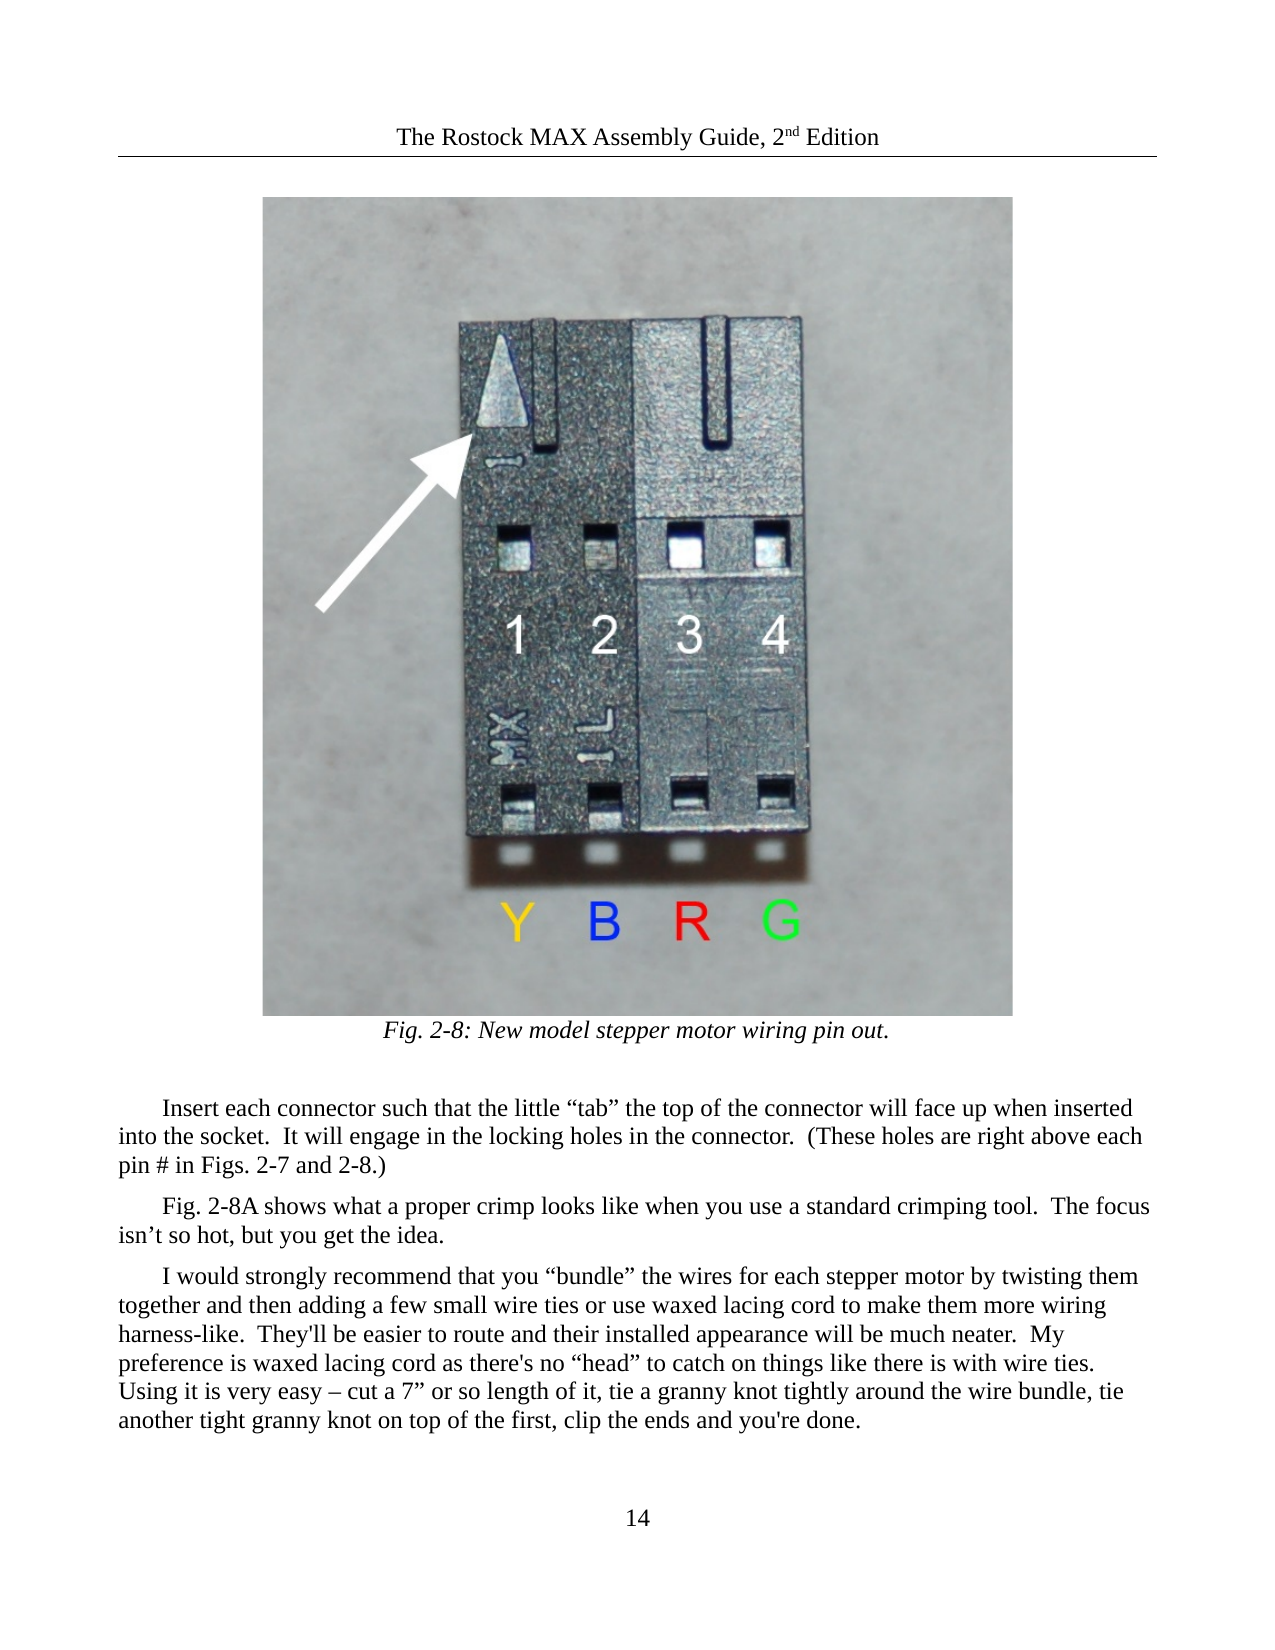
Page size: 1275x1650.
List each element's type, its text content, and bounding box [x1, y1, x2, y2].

text Fig. 2-8A shows what a proper crimp looks like when you use a standard crimping tool. The focus isn’t so hot, but you get the idea. [118, 1191, 1157, 1249]
text Insert each connector such that the little “tab” the top of the connector will face up when inserted into the socket. It will engage in the locking holes in the connector. (These holes are right above each pin # in Figs. 2-7 and 2-8.) [118, 1093, 1157, 1179]
text Fig. 2-8: New model stepper motor wiring pin out. [262, 1016, 1012, 1044]
picture [262, 197, 1013, 1016]
text I would strongly recommend that you “bundle” the wires for each stepper motor by twisting them together and then adding a few small wire ties or use waxed lacing cord to make them more wiring harness-like. They'll be easier to route and their installed appearance will be much neater. My preference is waxed lacing cord as there's no “head” to catch on things like there is with wire ties. Using it is very easy – cut a 7” or so length of it, tie a granny knot tightly around the wire bundle, tie another tight granny knot on top of the first, clip the ends and you're done. [118, 1261, 1157, 1434]
